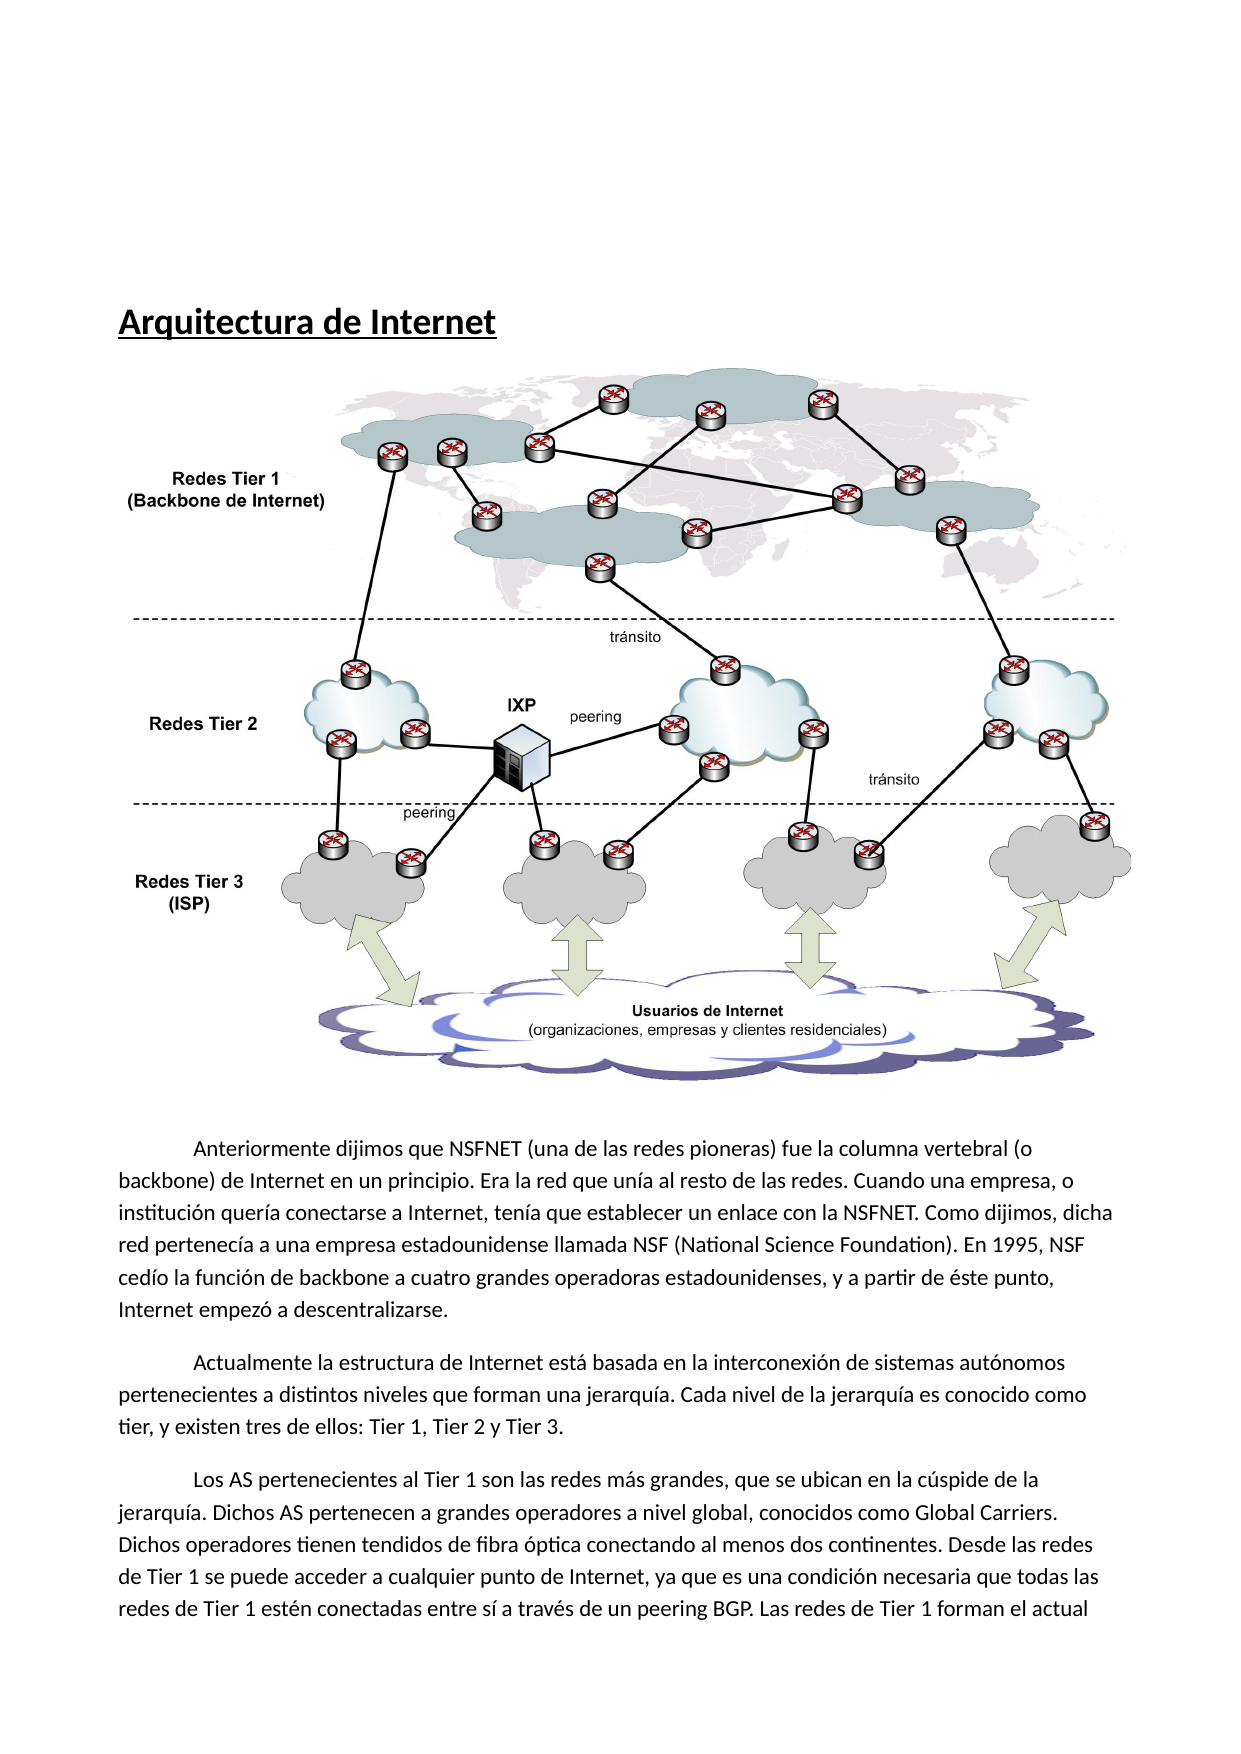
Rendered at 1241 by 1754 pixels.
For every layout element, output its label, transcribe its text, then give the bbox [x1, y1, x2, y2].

picture [127, 367, 1132, 1081]
text Actualmente la estructura de Internet está basada en la interconexión de sistemas autónomos pertenecientes a distintos niveles que forman una jerarquía. Cada nivel de la jerarquía es conocido como tier, y existen tres de ellos: Tier 1, Tier 2 y Tier 3. [118, 1348, 1122, 1440]
text Arquitectura de Internet [118, 298, 1122, 343]
text Los AS pertenecientes al Tier 1 son las redes más grandes, que se ubican en la cúspide de la jerarquía. Dichos AS pertenecen a grandes operadores a nivel global, conocidos como Global Carriers. Dichos operadores tienen tendidos de fibra óptica conectando al menos dos continentes. Desde las redes de Tier 1 se puede acceder a cualquier punto de Internet, ya que es una condición necesaria que todas las redes de Tier 1 estén conectadas entre sí a través de un peering BGP. Las redes de Tier 1 forman el actual [118, 1465, 1122, 1622]
text Anteriormente dijimos que NSFNET (una de las redes pioneras) fue la columna vertebral (o backbone) de Internet en un principio. Era la red que unía al resto de las redes. Cuando una empresa, o institución quería conectarse a Internet, tenía que establecer un enlace con la NSFNET. Como dijimos, dicha red pertenecía a una empresa estadounidense llamada NSF (National Science Foundation). En 1995, NSF cedío la función de backbone a cuatro grandes operadoras estadounidenses, y a partir de éste punto, Internet empezó a descentralizarse. [118, 1134, 1122, 1323]
